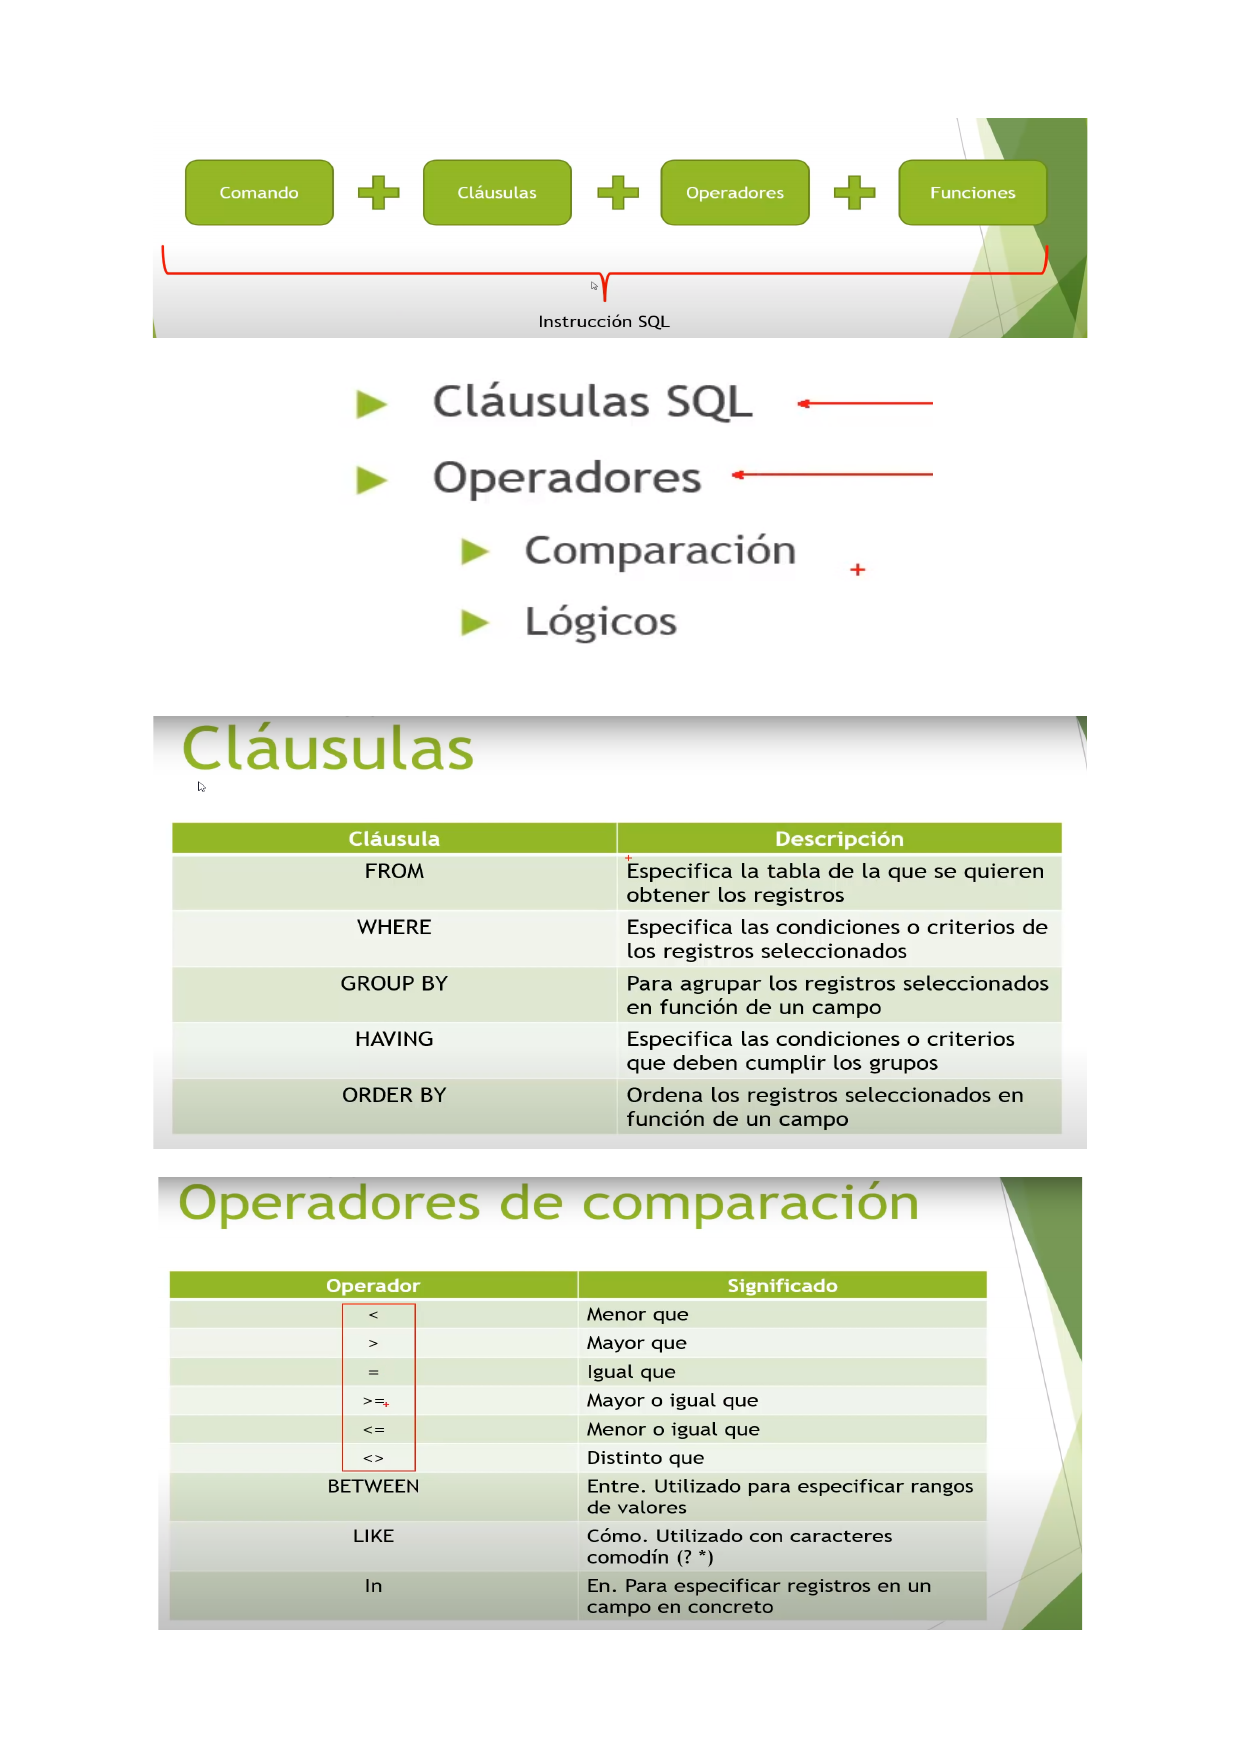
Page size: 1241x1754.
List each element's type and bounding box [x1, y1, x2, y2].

picture [152, 118, 1088, 338]
picture [158, 1177, 1083, 1630]
picture [153, 716, 1087, 1149]
picture [307, 366, 933, 659]
